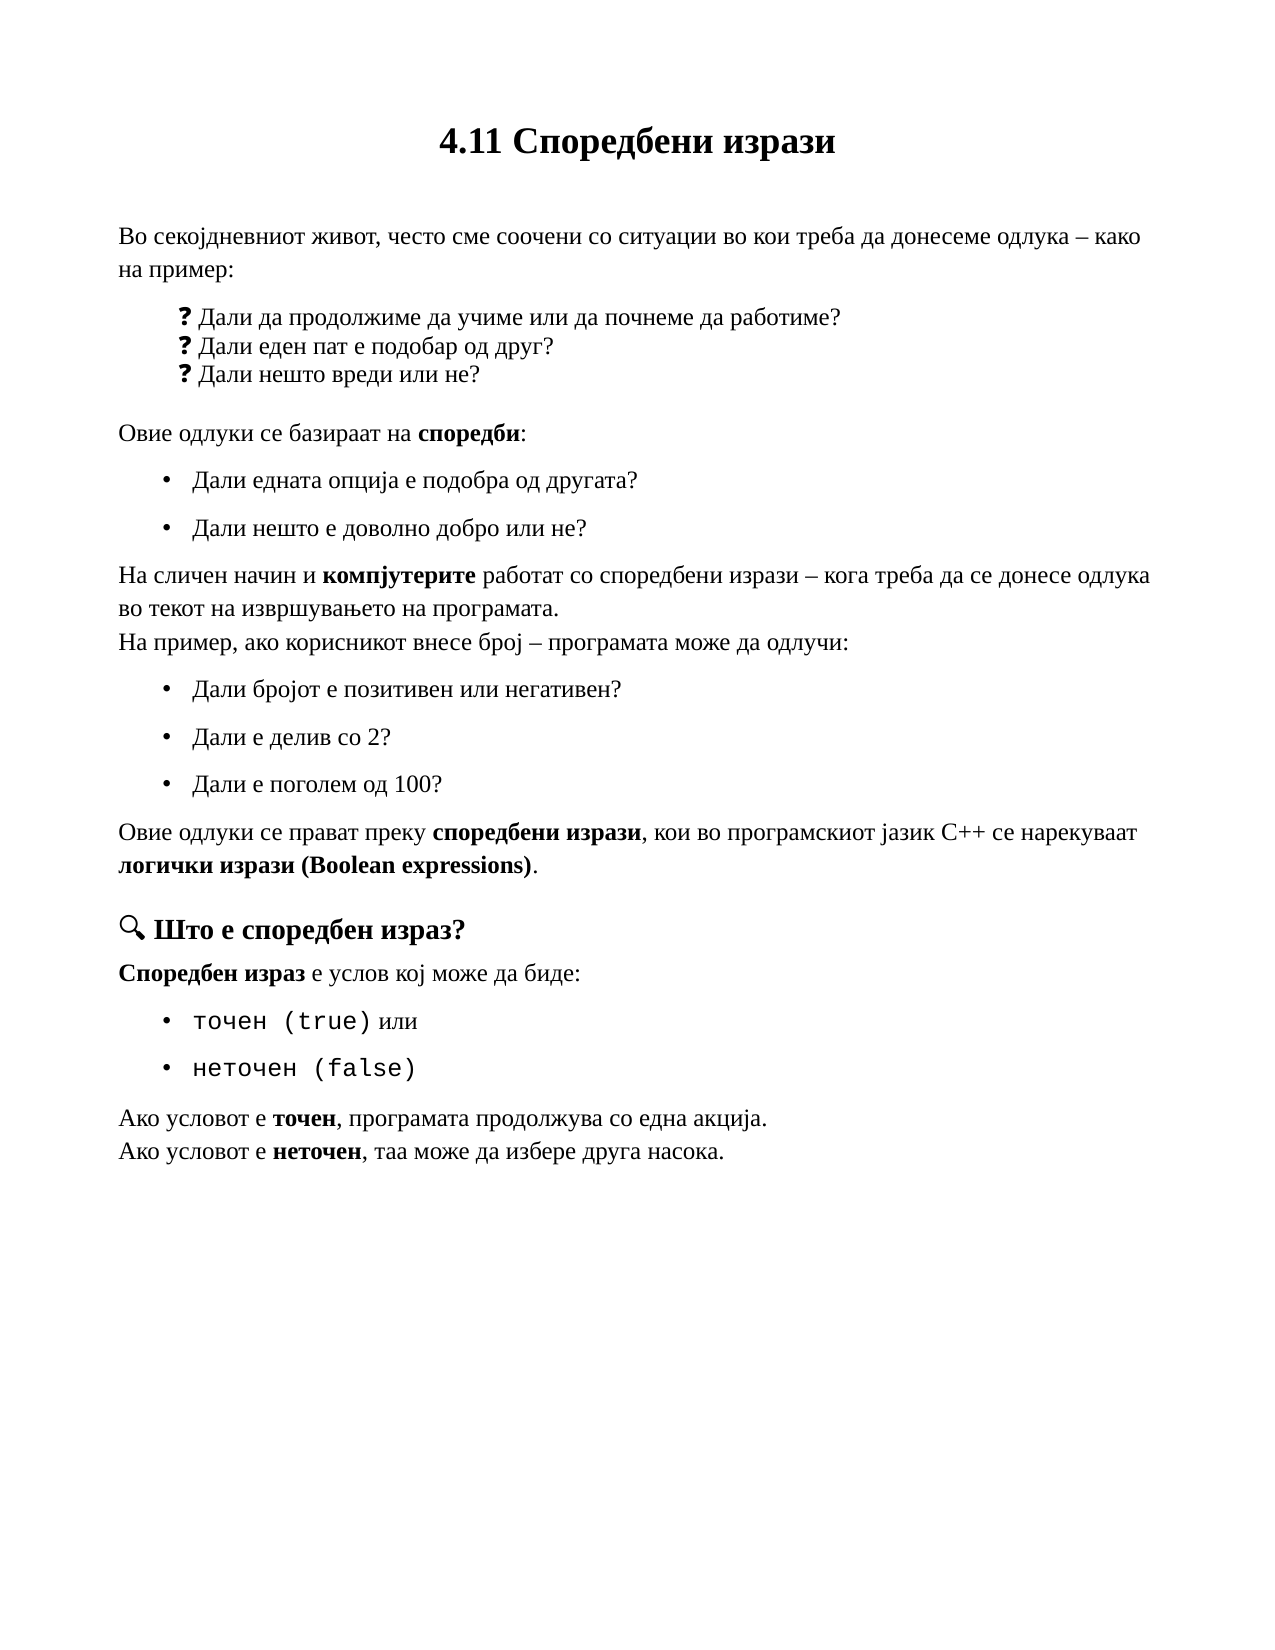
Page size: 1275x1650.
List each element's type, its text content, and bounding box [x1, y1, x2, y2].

subtitle 🔍 Што е споредбен израз? [118, 912, 1157, 946]
text На сличен начин и компјутерите работат со споредбени изрази – кога треба да се донесе одлука во текот на извршувањето на програмата. На пример, ако корисникот внесе број – програмата може да одлучи: [118, 561, 1157, 655]
list Дали е делив со 2? [162, 722, 1157, 751]
text Споредбен израз е услов кој може да биде: [118, 958, 1157, 987]
list Дали нешто е доволно добро или не? [162, 513, 1157, 542]
text Овие одлуки се прават преку споредбени изрази, кои во програмскиот јазик C++ се нарекуваат логички изрази (Boolean expressions). [118, 817, 1157, 879]
text Во секојдневниот живот, често сме соочени со ситуации во кои треба да донесеме одлука – како на пример: [118, 221, 1157, 283]
text Ако условот е точен, програмата продолжува со една акција. Ако условот е неточен, таа може да избере друга насока. [118, 1103, 1157, 1165]
list Дали едната опција е подобра од другата? [162, 465, 1157, 494]
list неточен (false) [162, 1056, 1157, 1084]
list Дали бројот е позитивен или негативен? [162, 674, 1157, 703]
list Дали е поголем од 100? [162, 769, 1157, 798]
list точен (true) или [162, 1006, 1157, 1037]
subtitle 4.11 Споредбени изрази [118, 118, 1157, 161]
text ❓ Дали да продолжиме да учиме или да почнеме да работиме? ❓ Дали еден пат е подобар од друг? ❓ Дали нешто вреди или не? [177, 302, 1098, 388]
text Овие одлуки се базираат на споредби: [118, 418, 1157, 446]
